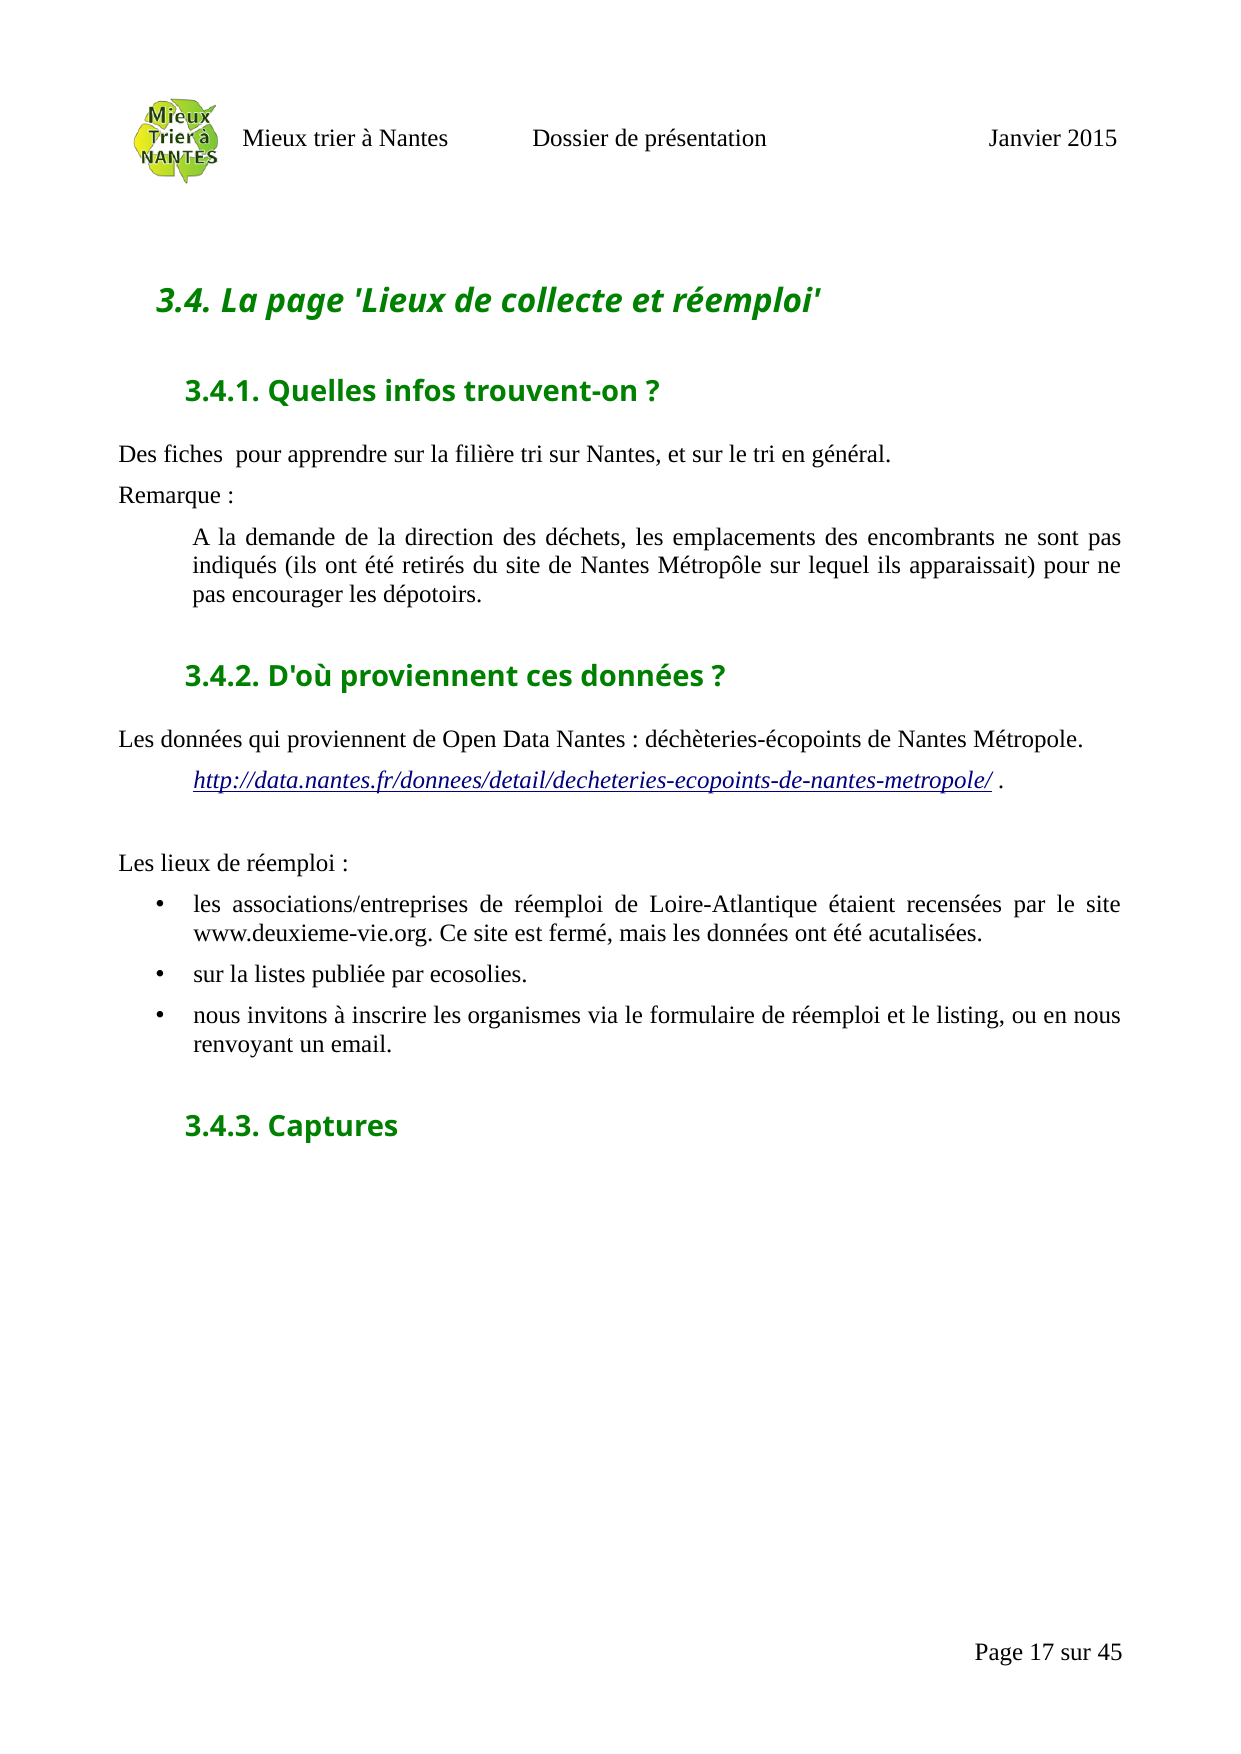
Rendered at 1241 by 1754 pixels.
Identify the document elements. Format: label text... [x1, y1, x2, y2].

list les associations/entreprises de réemploi de Loire-Atlantique étaient recensées par le site www.deuxieme-vie.org. Ce site est fermé, mais les données ont été acutalisées. [156, 889, 1122, 947]
text Des fiches pour apprendre sur la filière tri sur Nantes, et sur le tri en général. [118, 439, 1122, 468]
list nous invitons à inscrire les organismes via le formulaire de réemploi et le listing, ou en nous renvoyant un email. [156, 1001, 1122, 1058]
list http://data.nantes.fr/donnees/detail/decheteries-ecopoints-de-nantes-metropole/ . [156, 766, 1122, 794]
list sur la listes publiée par ecosolies. [156, 959, 1122, 988]
subtitle D'où proviennent ces données ? [148, 655, 1122, 695]
text Les données qui proviennent de Open Data Nantes : déchèteries-écopoints de Nantes Métropole. [118, 724, 1122, 753]
subtitle Captures [148, 1105, 1122, 1145]
text A la demande de la direction des déchets, les emplacements des encombrants ne sont pas indiqués (ils ont été retirés du site de Nantes Métropôle sur lequel ils apparaissait) pour ne pas encourager les dépotoirs. [192, 522, 1122, 608]
text Les lieux de réemploi : [118, 848, 1122, 877]
text Remarque : [118, 480, 1122, 509]
subtitle Quelles infos trouvent-on ? [148, 370, 1122, 410]
picture [131, 95, 221, 185]
subtitle La page 'Lieux de collecte et réemploi' [148, 277, 1122, 323]
